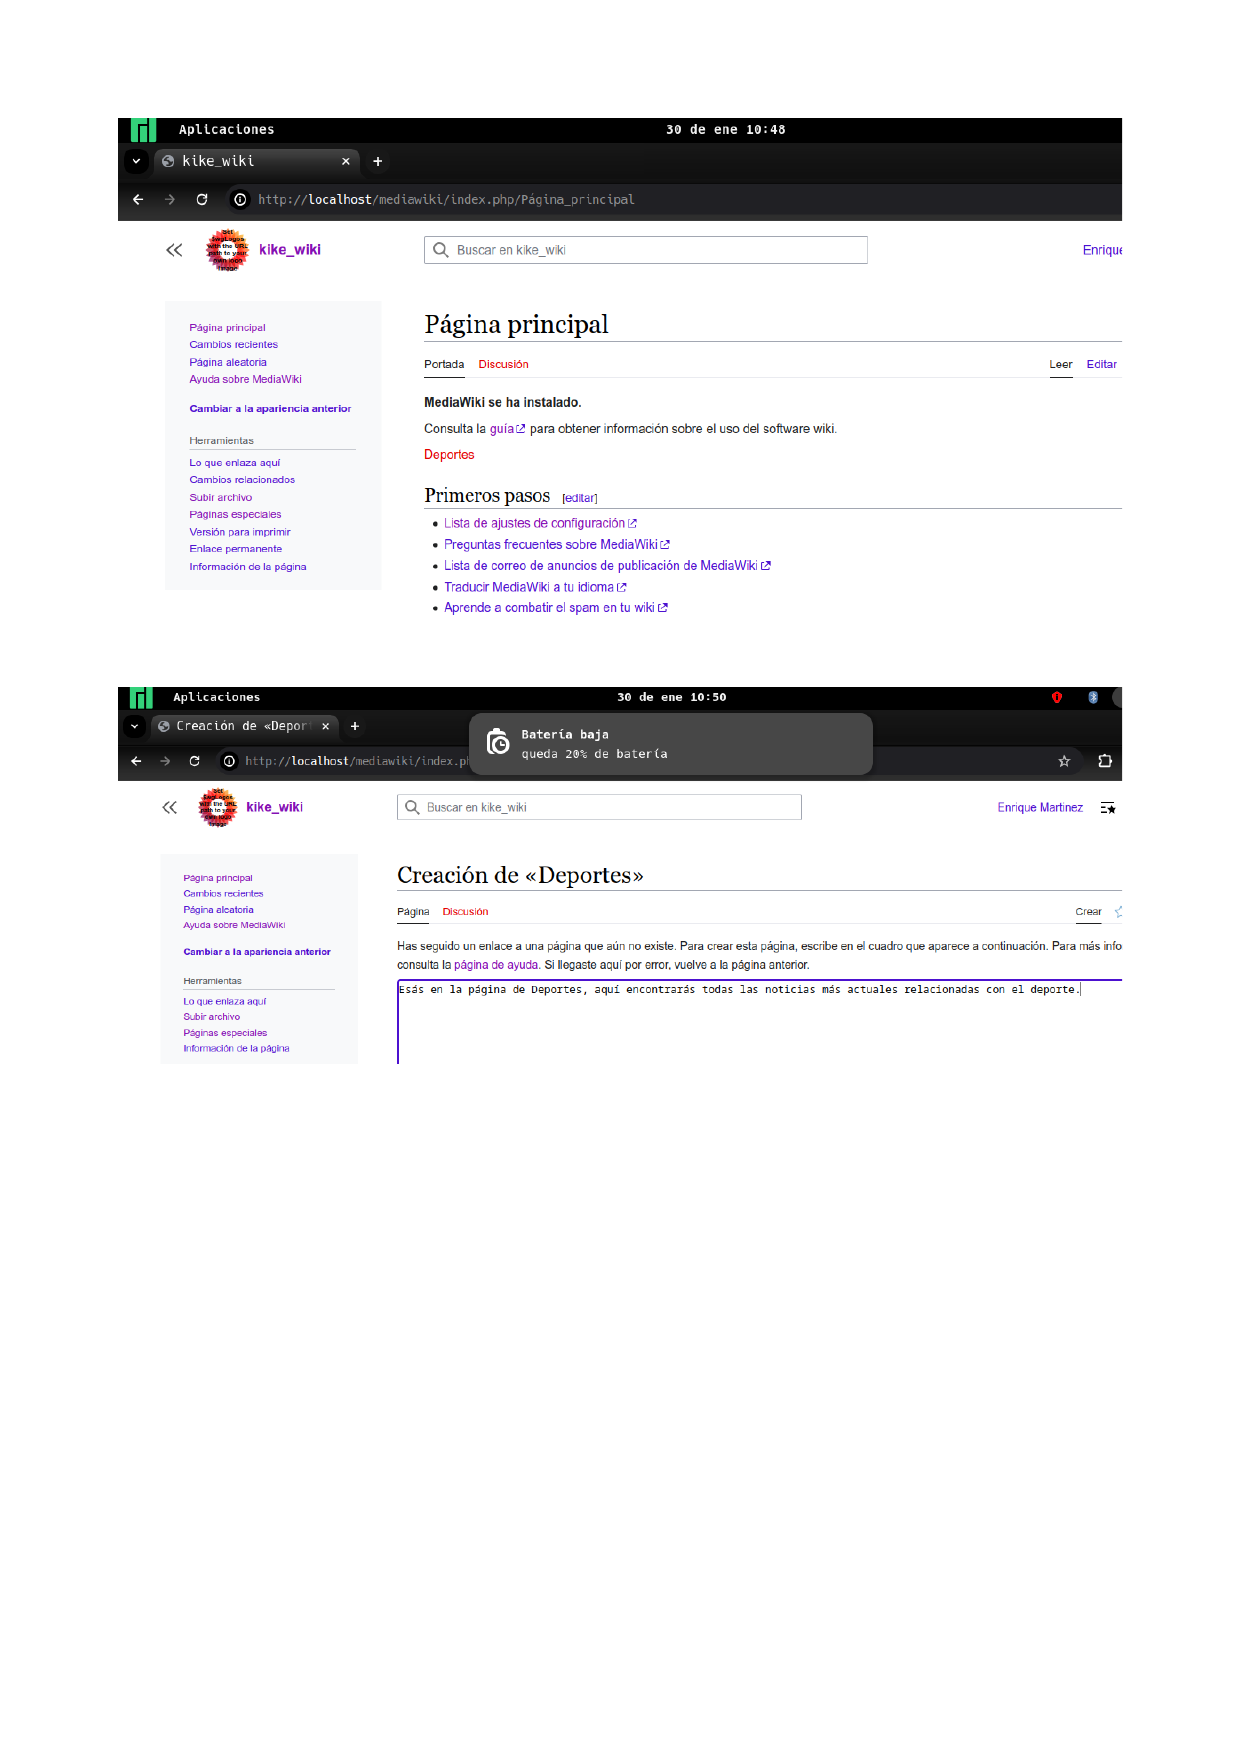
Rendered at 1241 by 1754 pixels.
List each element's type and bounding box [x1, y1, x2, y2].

picture [118, 118, 1123, 640]
picture [118, 687, 1123, 1064]
